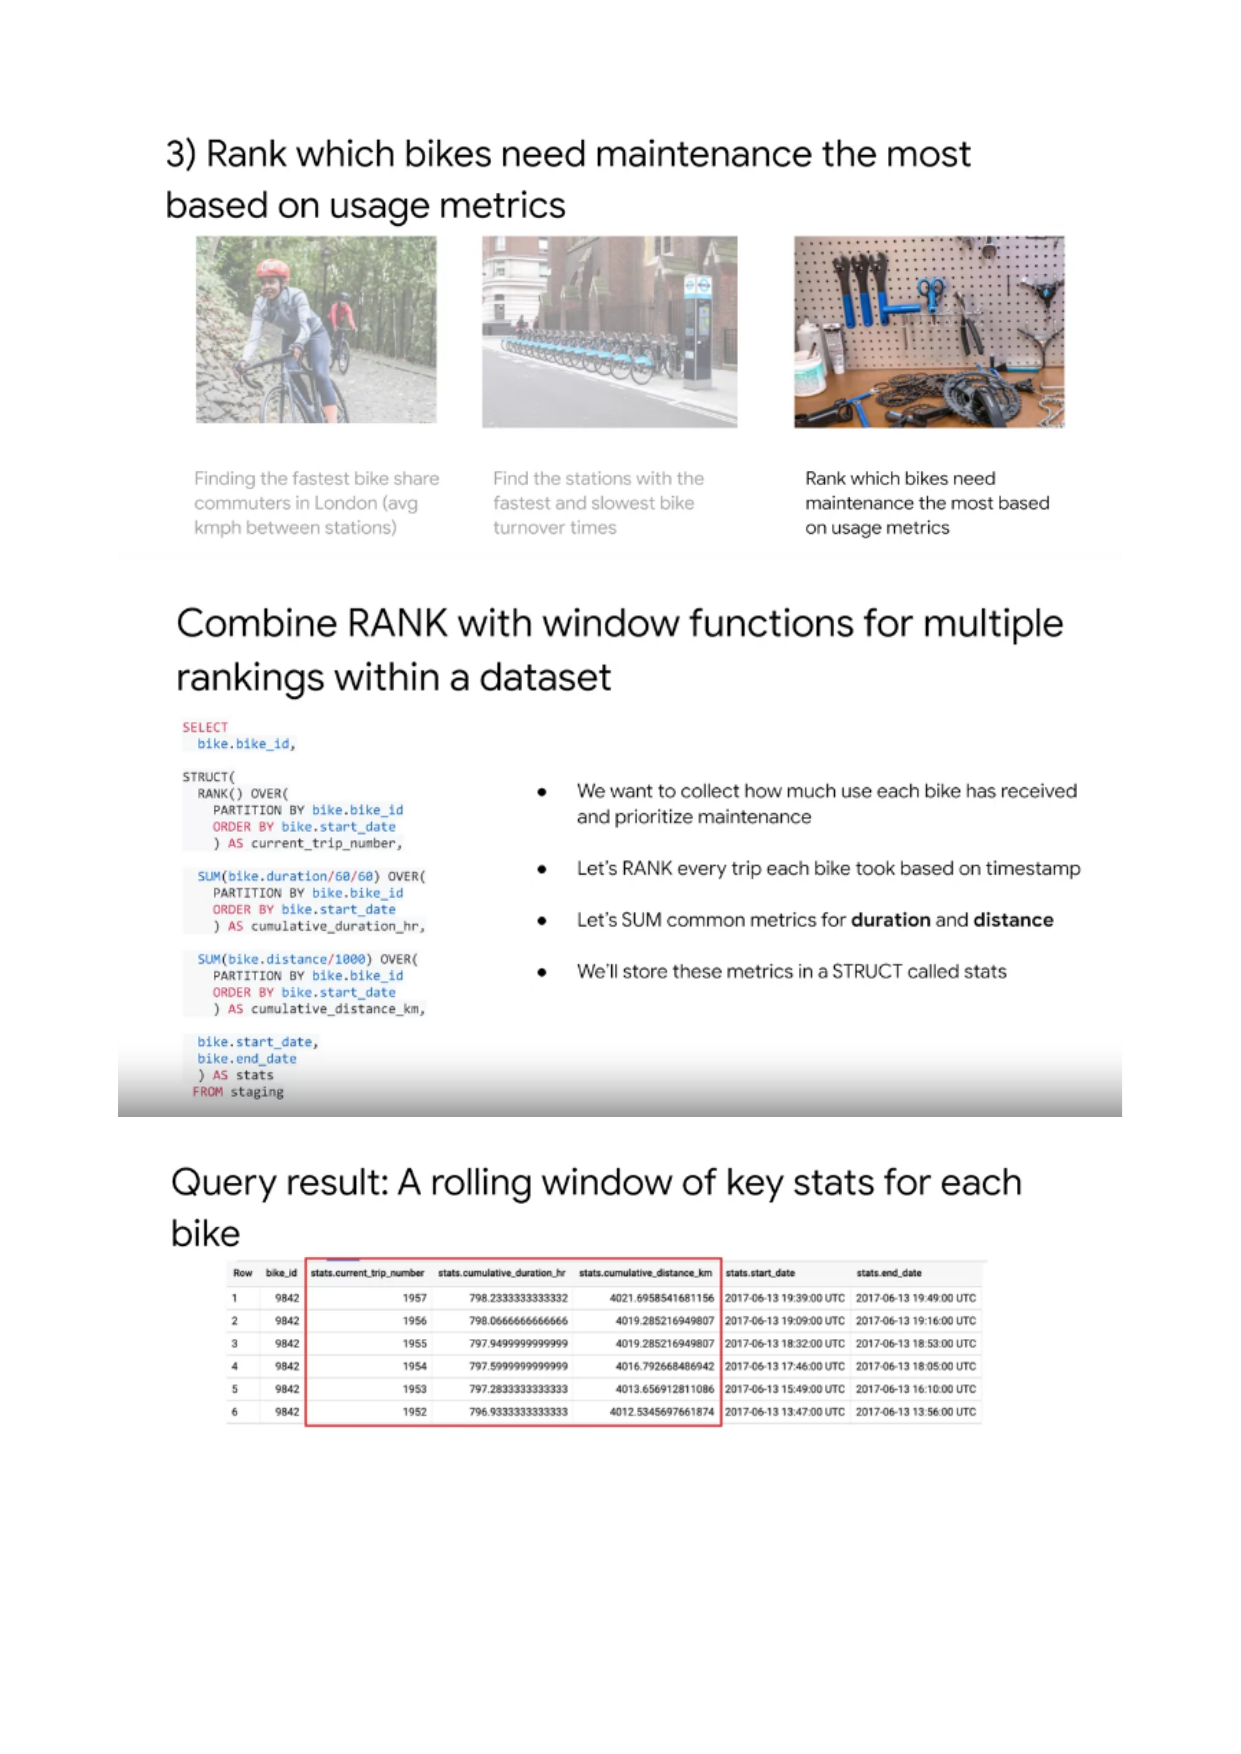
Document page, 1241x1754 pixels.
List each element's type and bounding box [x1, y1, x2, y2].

picture [118, 587, 1123, 1117]
picture [118, 118, 1123, 559]
picture [118, 1145, 1123, 1456]
